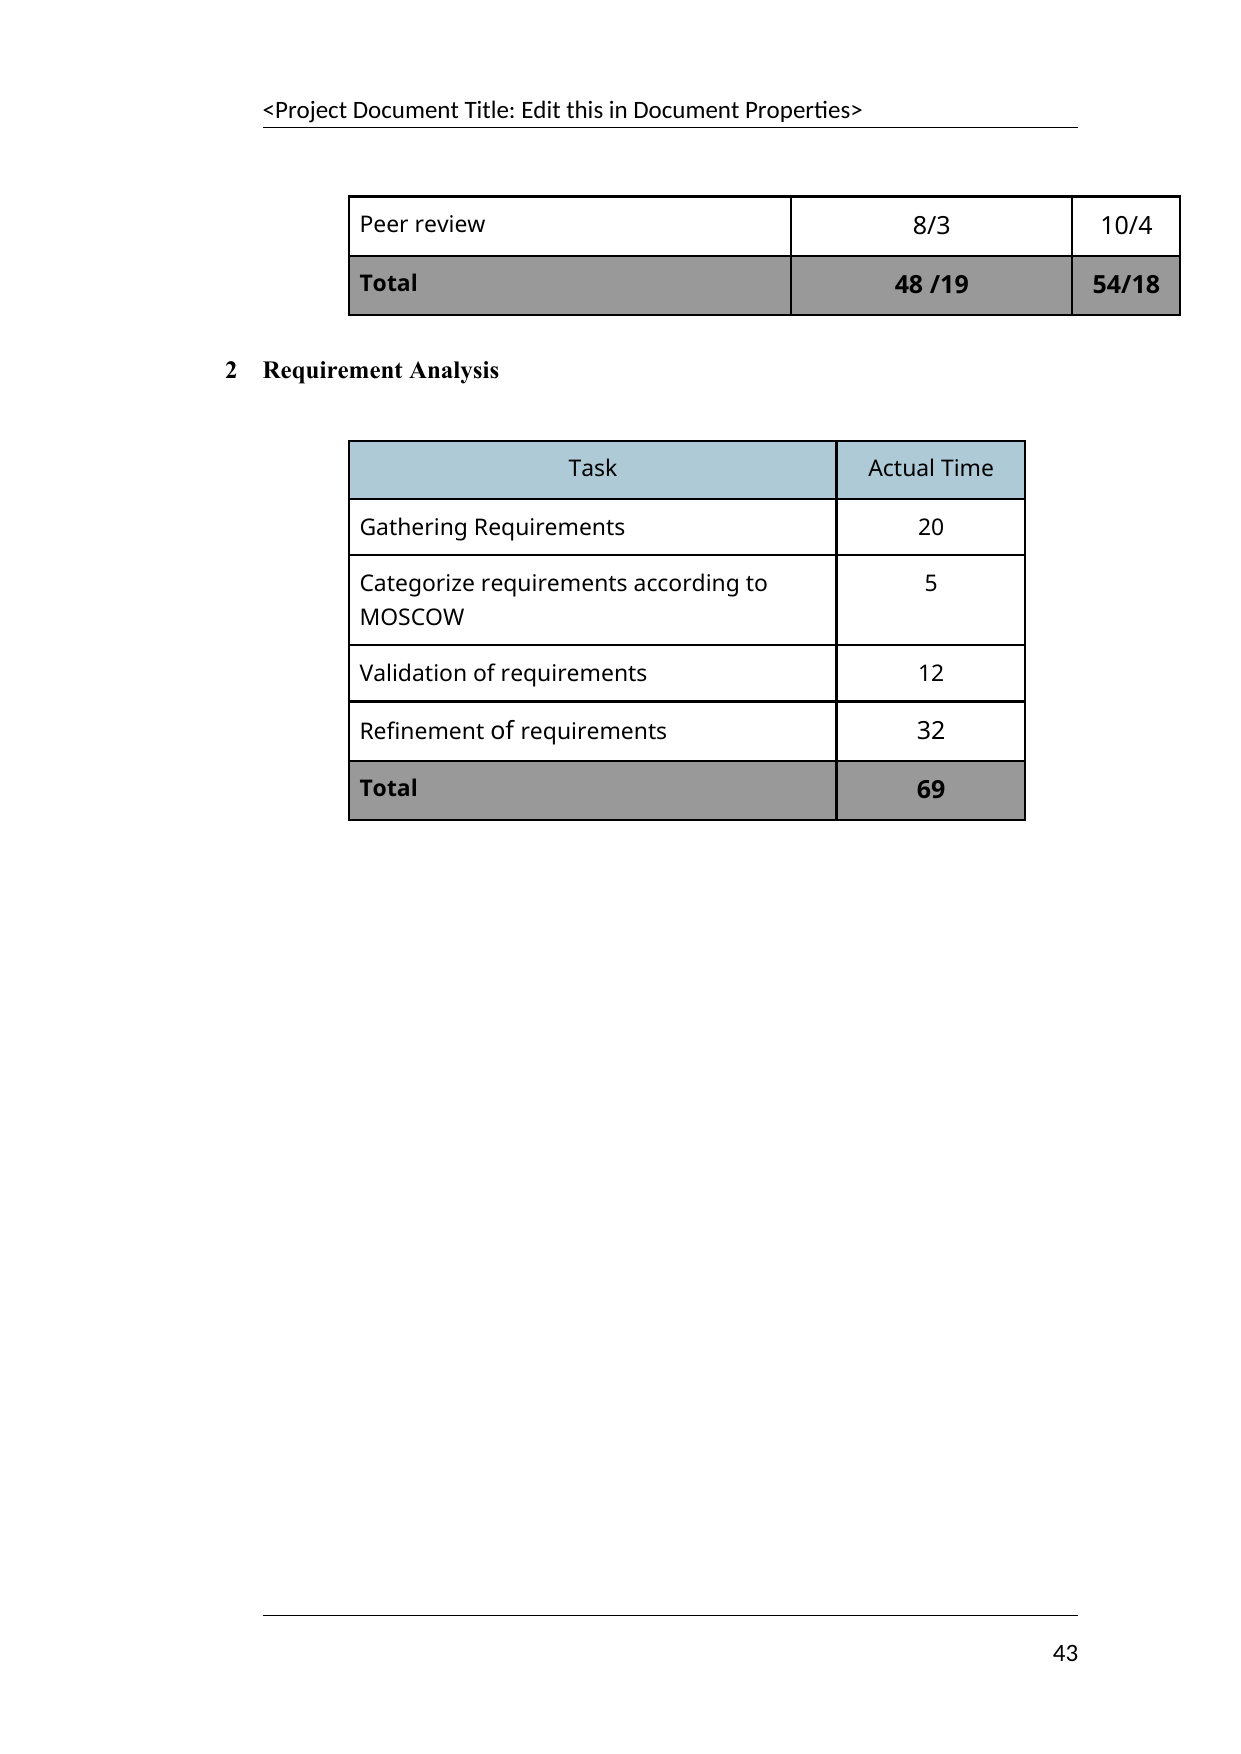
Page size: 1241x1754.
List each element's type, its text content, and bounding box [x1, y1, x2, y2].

table_cell Validation of requirements [350, 646, 835, 700]
table_cell 69 [838, 762, 1024, 819]
table_cell 5 [838, 556, 1024, 644]
table_cell Categorize requirements according to MOSCOW [350, 556, 835, 644]
table_cell Total [350, 762, 835, 819]
table_header Actual Time [838, 442, 1024, 498]
table_cell 32 [838, 703, 1024, 760]
table_cell 20 [838, 500, 1024, 554]
table_cell Peer review [350, 198, 790, 255]
subtitle Requirement Analysis [225, 355, 1078, 384]
table_cell 54/18 [1073, 257, 1179, 314]
table_cell 10/4 [1073, 198, 1179, 255]
table_cell Gathering Requirements [350, 500, 835, 554]
table_header Task [350, 442, 835, 498]
table_cell 12 [838, 646, 1024, 700]
table_cell Refinement of requirements [350, 703, 835, 760]
table_cell 8/3 [792, 198, 1071, 255]
table_cell Total [350, 257, 790, 314]
table_cell 48 /19 [792, 257, 1071, 314]
